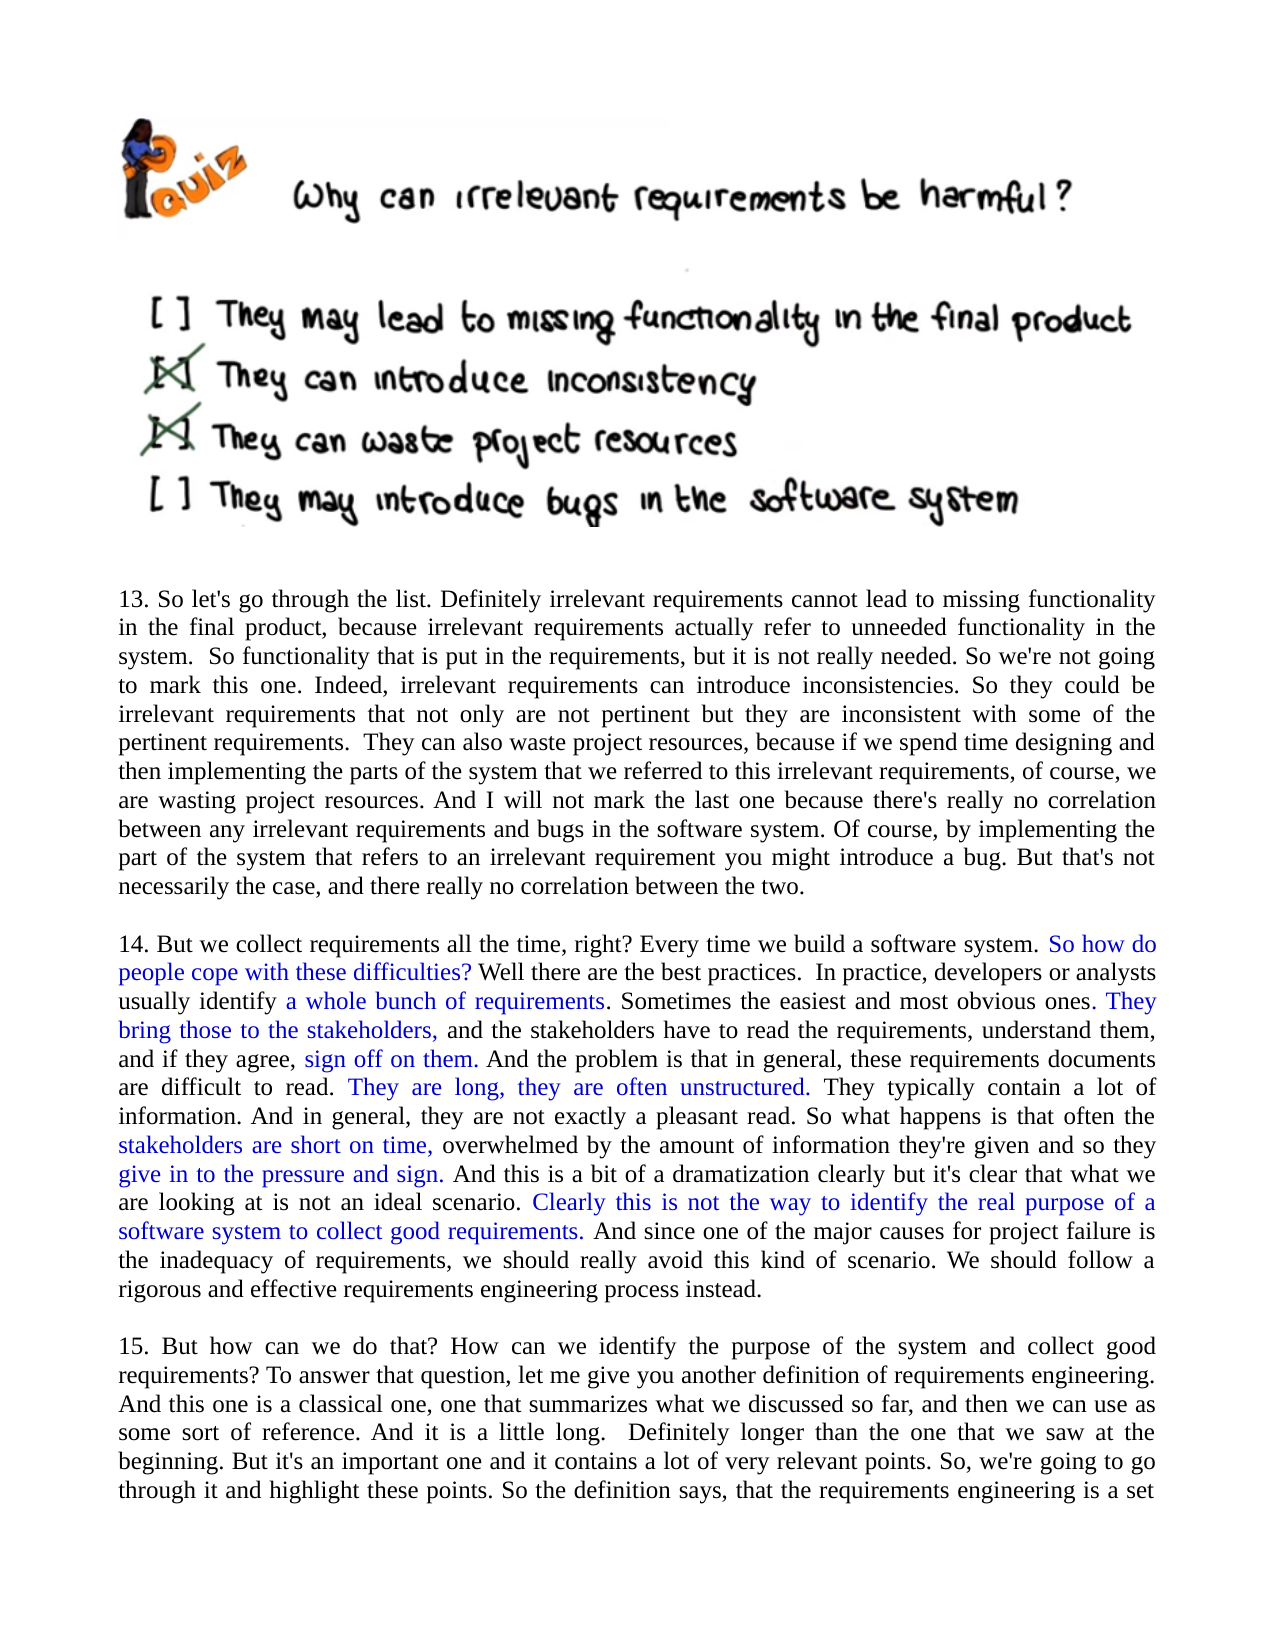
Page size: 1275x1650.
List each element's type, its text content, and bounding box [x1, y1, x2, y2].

text 15. But how can we do that? How can we identify the purpose of the system and collect good requirements? To answer that question, let me give you another definition of requirements engineering. And this one is a classical one, one that summarizes what we discussed so far, and then we can use as some sort of reference. And it is a little long. Definitely longer than the one that we saw at the beginning. But it's an important one and it contains a lot of very relevant points. So, we're going to go through it and highlight these points. So the definition says, that the requirements engineering is a set [118, 1331, 1157, 1504]
picture [118, 118, 1157, 527]
text 14. But we collect requirements all the time, right? Every time we build a software system. So how do people cope with these difficulties? Well there are the best practices. In practice, developers or analysts usually identify a whole bunch of requirements. Sometimes the easiest and most obvious ones. They bring those to the stakeholders, and the stakeholders have to read the requirements, understand them, and if they agree, sign off on them. And the problem is that in general, these requirements documents are difficult to read. They are long, they are often unstructured. They typically contain a lot of information. And in general, they are not exactly a pleasant read. So what happens is that often the stakeholders are short on time, overwhelmed by the amount of information they're given and so they give in to the pressure and sign. And this is a bit of a dramatization clearly but it's clear that what we are looking at is not an ideal scenario. Clearly this is not the way to identify the real purpose of a software system to collect good requirements. And since one of the major causes for project failure is the inadequacy of requirements, we should really avoid this kind of scenario. We should follow a rigorous and effective requirements engineering process instead. [118, 929, 1157, 1302]
text 13. So let's go through the list. Definitely irrelevant requirements cannot lead to missing functionality in the final product, because irrelevant requirements actually refer to unneeded functionality in the system. So functionality that is put in the requirements, but it is not really needed. So we're not going to mark this one. Indeed, irrelevant requirements can introduce inconsistencies. So they could be irrelevant requirements that not only are not pertinent but they are inconsistent with some of the pertinent requirements. They can also waste project resources, because if we spend time designing and then implementing the parts of the system that we referred to this irrelevant requirements, of course, we are wasting project resources. And I will not mark the last one because there's really no correlation between any irrelevant requirements and bugs in the software system. Of course, by implementing the part of the system that refers to an irrelevant requirement you might introduce a bug. But that's not necessarily the case, and there really no correlation between the two. [118, 584, 1157, 900]
